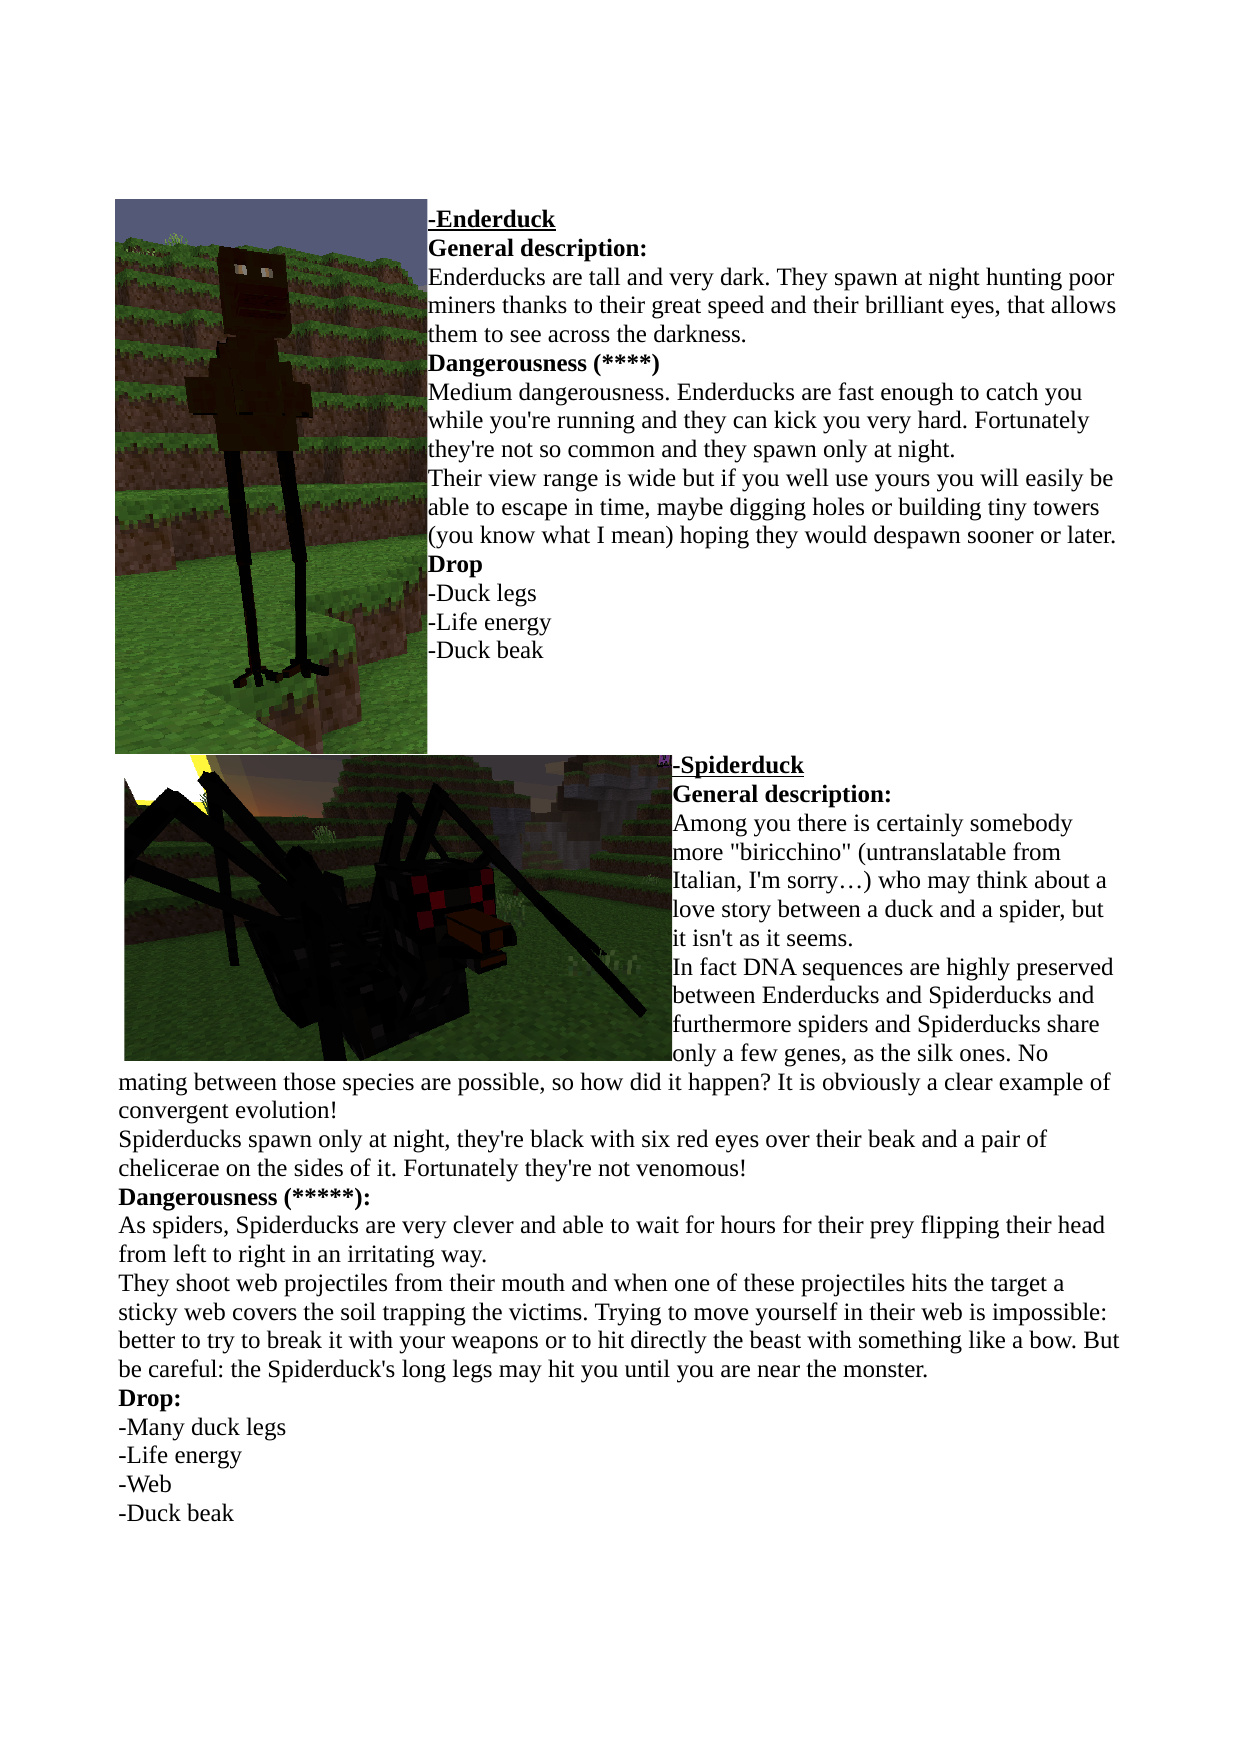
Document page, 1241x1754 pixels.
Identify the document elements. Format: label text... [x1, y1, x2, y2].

text Drop [428, 549, 1122, 578]
text -Life energy [118, 1441, 1122, 1469]
text In fact DNA sequences are highly preserved between Enderducks and Spiderducks and furthermore spiders and Spiderducks share only a few genes, as the silk ones. No mating between those species are possible, so how did it happen? It is obviously a clear example of convergent evolution! [118, 952, 1122, 1124]
text Medium dangerousness. Enderducks are fast enough to catch you while you're running and they can kick you very hard. Fortunately they're not so common and they spawn only at night. [428, 377, 1122, 463]
text -Many duck legs [118, 1412, 1122, 1441]
text Spiderducks spawn only at night, they're black with six red eyes over their beak and a pair of chelicerae on the sides of it. Fortunately they're not venomous! [118, 1124, 1122, 1182]
text -Enderduck [428, 204, 1122, 233]
text -Spiderduck [118, 751, 1122, 779]
picture [124, 755, 673, 1061]
text Dangerousness (*****): [118, 1182, 1122, 1211]
text Dangerousness (****) [428, 348, 1122, 377]
text -Web [118, 1469, 1122, 1498]
text As spiders, Spiderducks are very clever and able to wait for hours for their prey flipping their head from left to right in an irritating way. [118, 1211, 1122, 1268]
text Drop: [118, 1383, 1122, 1412]
picture [115, 199, 428, 754]
text -Life energy [428, 607, 1122, 636]
text Enderducks are tall and very dark. They spawn at night hunting poor miners thanks to their great speed and their brilliant eyes, that allows them to see across the darkness. [428, 262, 1122, 348]
text -Duck legs [428, 578, 1122, 607]
text Among you there is certainly somebody more "biricchino" (untranslatable from Italian, I'm sorry…) who may think about a love story between a duck and a spider, but it isn't as it seems. [673, 808, 1122, 952]
text General description: [428, 233, 1122, 262]
text They shoot web projectiles from their mouth and when one of these projectiles hits the target a sticky web covers the soil trapping the victims. Trying to move yourself in their web is impossible: better to try to break it with your weapons or to hit directly the beast with something like a bow. But be careful: the Spiderduck's long legs may hit you until you are near the monster. [118, 1268, 1122, 1383]
text -Duck beak [118, 1498, 1122, 1527]
text -Duck beak [428, 636, 1122, 664]
text Their view range is wide but if you well use yours you will easily be able to escape in time, maybe digging holes or building tiny towers (you know what I mean) hoping they would despawn sooner or later. [428, 463, 1122, 549]
text General description: [673, 779, 1122, 808]
